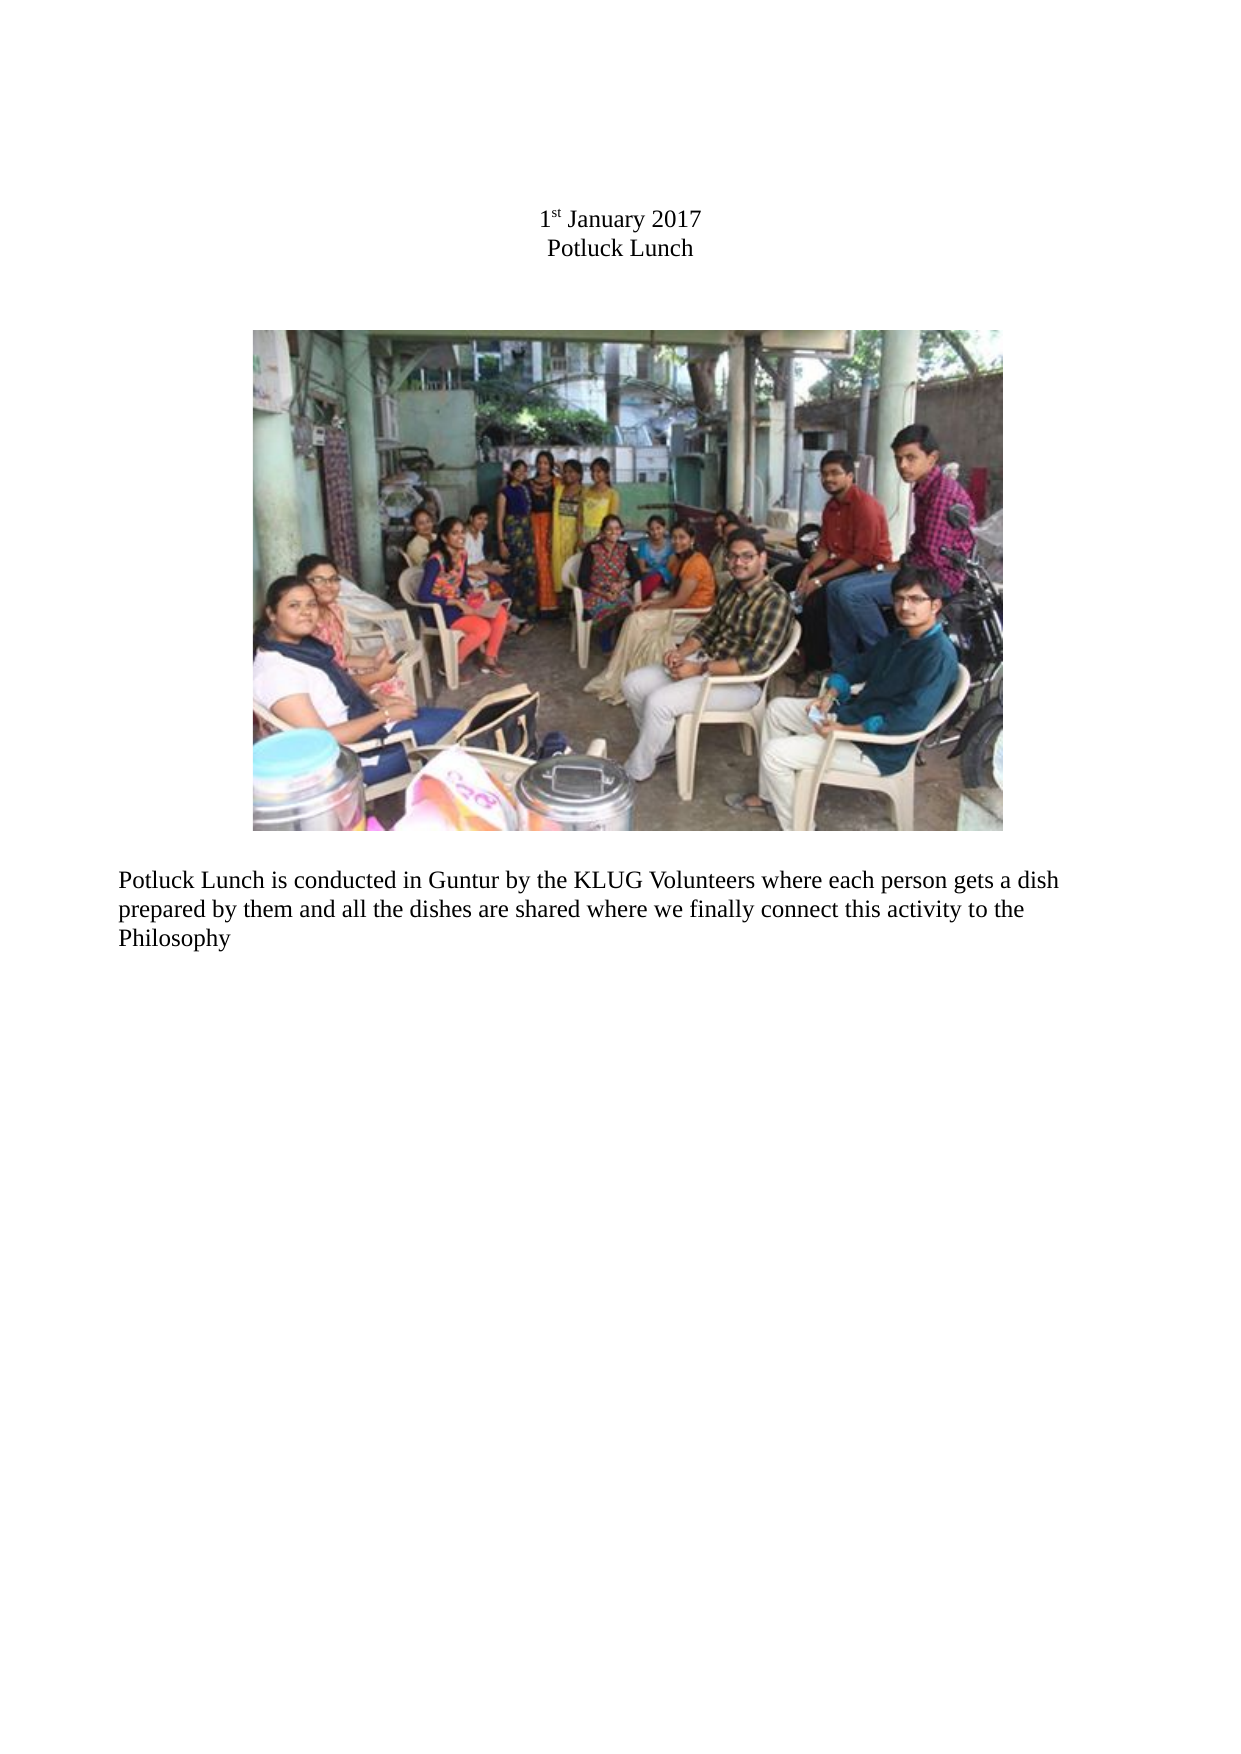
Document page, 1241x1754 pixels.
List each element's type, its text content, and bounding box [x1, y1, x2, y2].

picture [252, 330, 1003, 831]
text Potluck Lunch [118, 233, 1122, 262]
text 1st January 2017 [118, 204, 1122, 233]
text Potluck Lunch is conducted in Guntur by the KLUG Volunteers where each person gets a dish prepared by them and all the dishes are shared where we finally connect this activity to the Philosophy [118, 866, 1122, 952]
